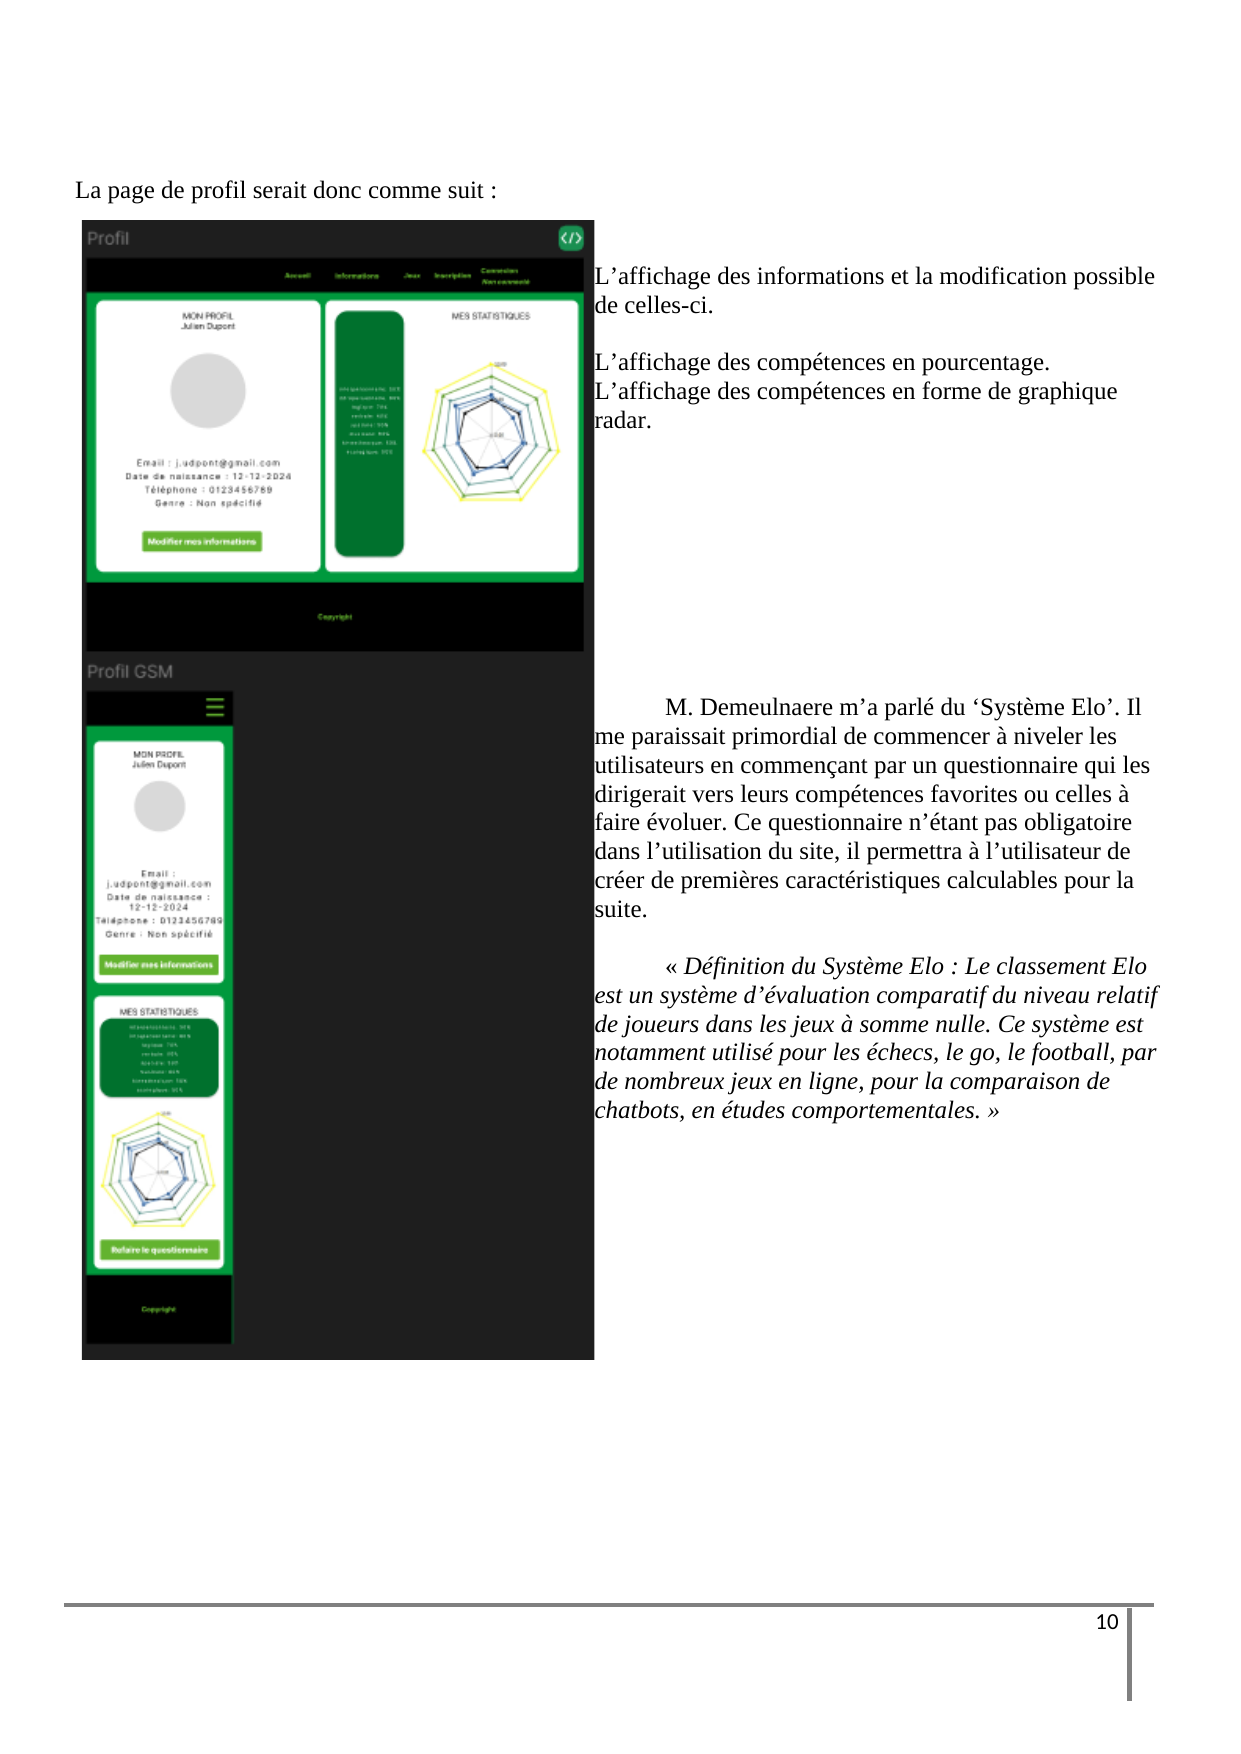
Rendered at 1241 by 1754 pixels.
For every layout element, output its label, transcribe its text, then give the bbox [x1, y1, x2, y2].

text L’affichage des compétences en forme de graphique radar. [595, 376, 1165, 434]
text « Définition du Système Elo : Le classement Elo est un système d’évaluation comparatif du niveau relatif de joueurs dans les jeux à somme nulle. Ce système est notamment utilisé pour les échecs, le go, le football, par de nombreux jeux en ligne, pour la comparaison de chatbots, en études comportementales. » [595, 951, 1165, 1124]
text L’affichage des compétences en pourcentage. [595, 347, 1165, 376]
picture [81, 220, 595, 1360]
text M. Demeulnaere m’a parlé du ‘Système Elo’. Il me paraissait primordial de commencer à niveler les utilisateurs en commençant par un questionnaire qui les dirigerait vers leurs compétences favorites ou celles à faire évoluer. Ce questionnaire n’étant pas obligatoire dans l’utilisation du site, il permettra à l’utilisateur de créer de premières caractéristiques calculables pour la suite. [595, 692, 1165, 922]
text La page de profil serait donc comme suit : [75, 175, 1165, 204]
text L’affichage des informations et la modification possible de celles-ci. [595, 261, 1165, 319]
